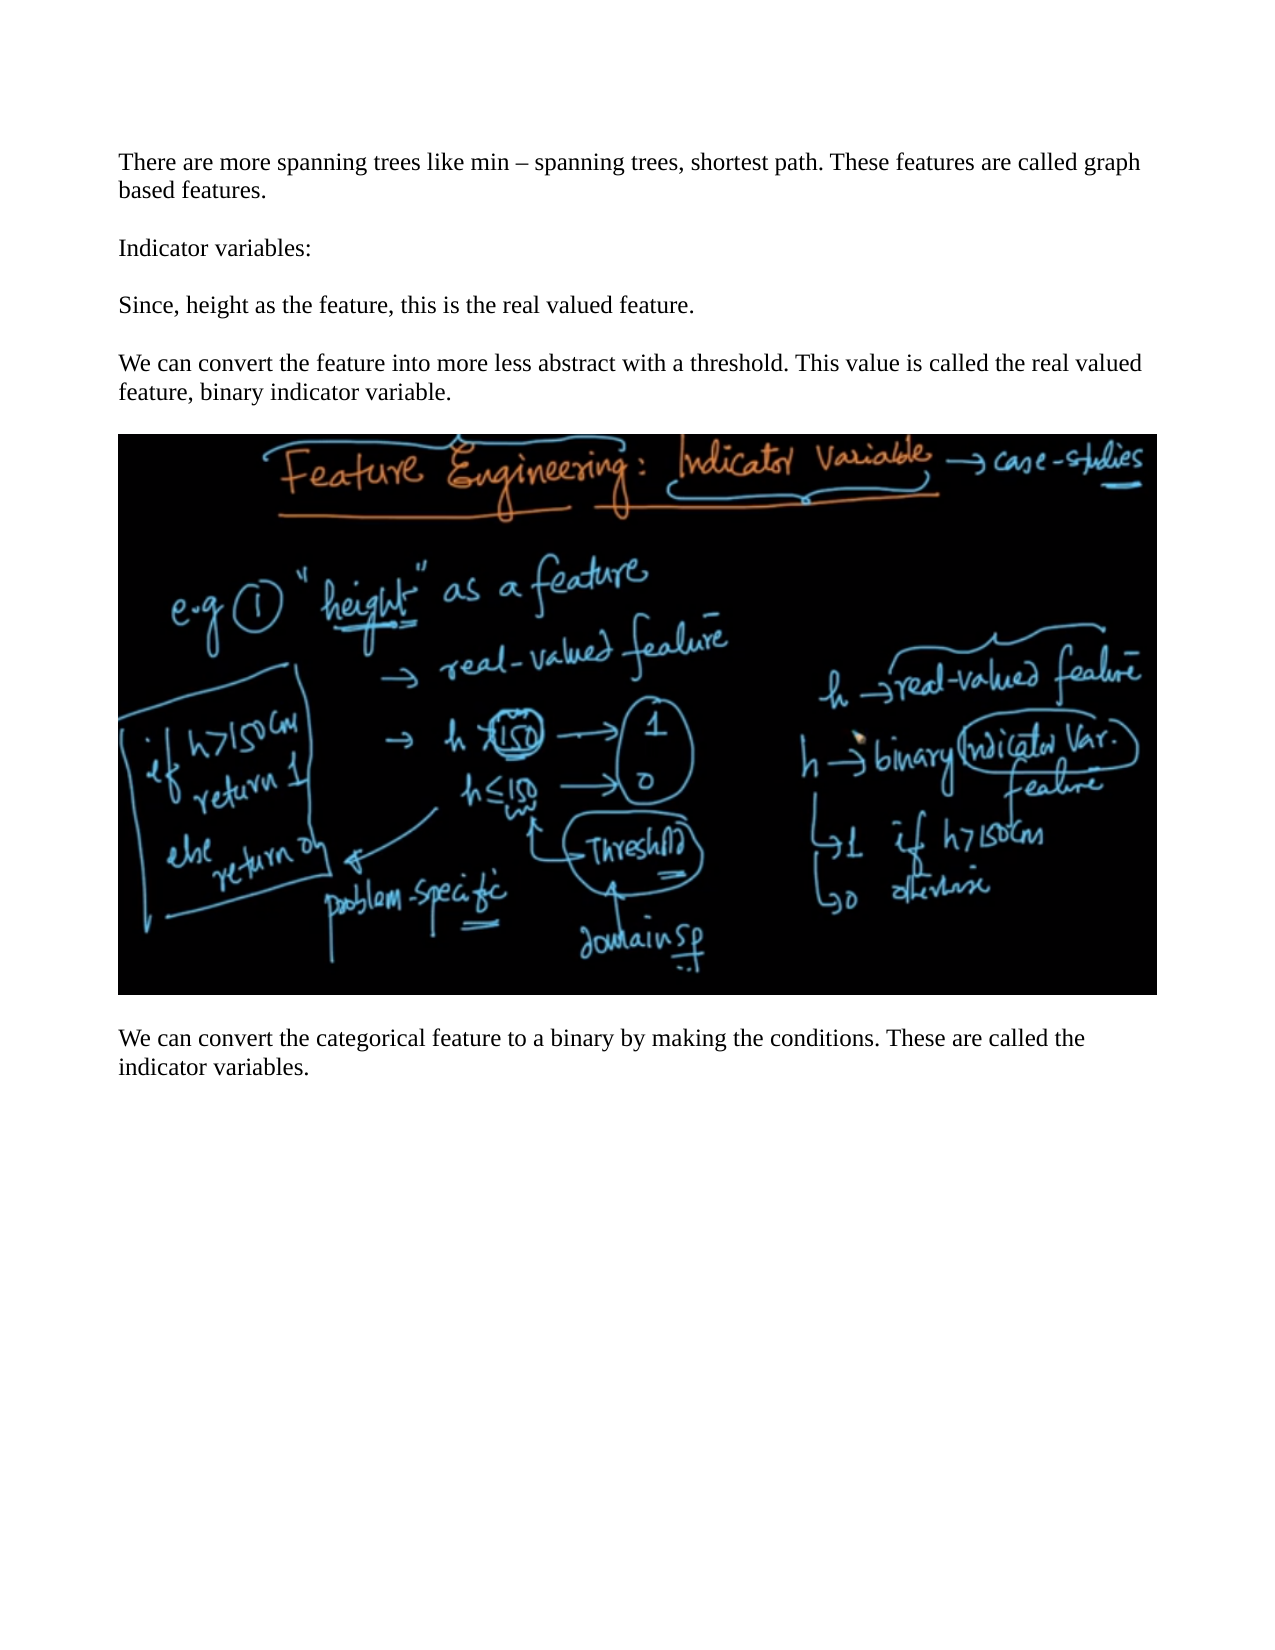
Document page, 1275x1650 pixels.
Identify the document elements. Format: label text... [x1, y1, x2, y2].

text There are more spanning trees like min – spanning trees, shortest path. These features are called graph based features. [118, 147, 1157, 204]
text We can convert the categorical feature to a binary by making the conditions. These are called the indicator variables. [118, 1023, 1157, 1081]
text Indicator variables: [118, 233, 1157, 262]
picture [118, 434, 1157, 995]
text We can convert the feature into more less abstract with a threshold. This value is called the real valued feature, binary indicator variable. [118, 348, 1157, 406]
text Since, height as the feature, this is the real valued feature. [118, 291, 1157, 319]
